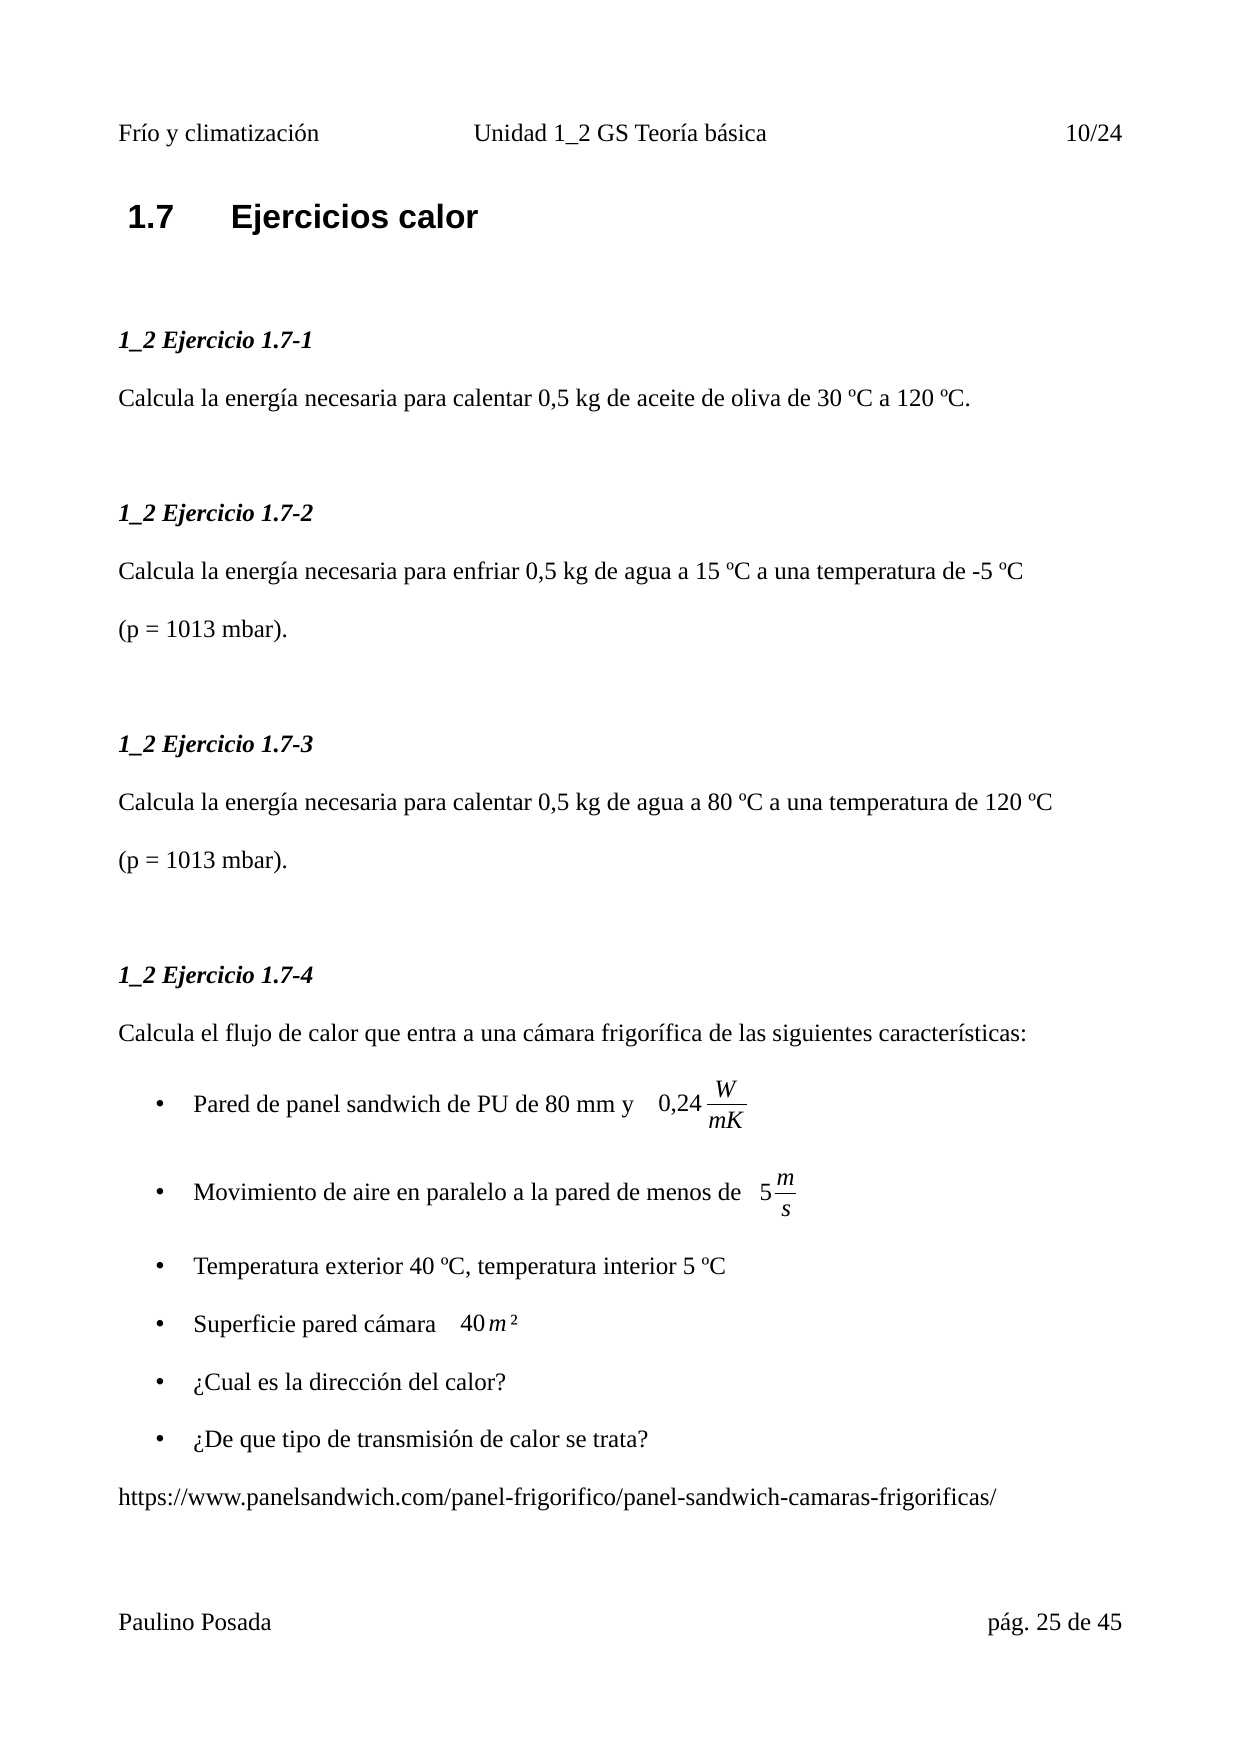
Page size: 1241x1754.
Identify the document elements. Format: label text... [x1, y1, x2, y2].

text (p = 1013 mbar). [118, 845, 1122, 873]
text https://www.panelsandwich.com/panel-frigorifico/panel-sandwich-camaras-frigorificas/ [118, 1482, 1122, 1511]
list Superficie pared cámara [156, 1309, 1122, 1338]
subtitle Ejercicios calor [118, 197, 1122, 236]
text Calcula el flujo de calor que entra a una cámara frigorífica de las siguientes características: [118, 1018, 1122, 1047]
text 1_2 Ejercicio 1.7-1 [118, 325, 1122, 354]
text Calcula la energía necesaria para calentar 0,5 kg de aceite de oliva de 30 ºC a 120 ºC. [118, 383, 1122, 412]
list Pared de panel sandwich de PU de 80 mm y [156, 1076, 1122, 1134]
list Movimiento de aire en paralelo a la pared de menos de [156, 1163, 1122, 1222]
text (p = 1013 mbar). [118, 614, 1122, 643]
list ¿De que tipo de transmisión de calor se trata? [156, 1424, 1122, 1453]
text 1_2 Ejercicio 1.7-2 [118, 498, 1122, 527]
text Calcula la energía necesaria para calentar 0,5 kg de agua a 80 ºC a una temperatura de 120 ºC [118, 787, 1122, 816]
text Calcula la energía necesaria para enfriar 0,5 kg de agua a 15 ºC a una temperatura de -5 ºC [118, 556, 1122, 585]
list ¿Cual es la dirección del calor? [156, 1367, 1122, 1396]
list Temperatura exterior 40 ºC, temperatura interior 5 ºC [156, 1251, 1122, 1280]
text 1_2 Ejercicio 1.7-3 [118, 729, 1122, 758]
text 1_2 Ejercicio 1.7-4 [118, 960, 1122, 989]
